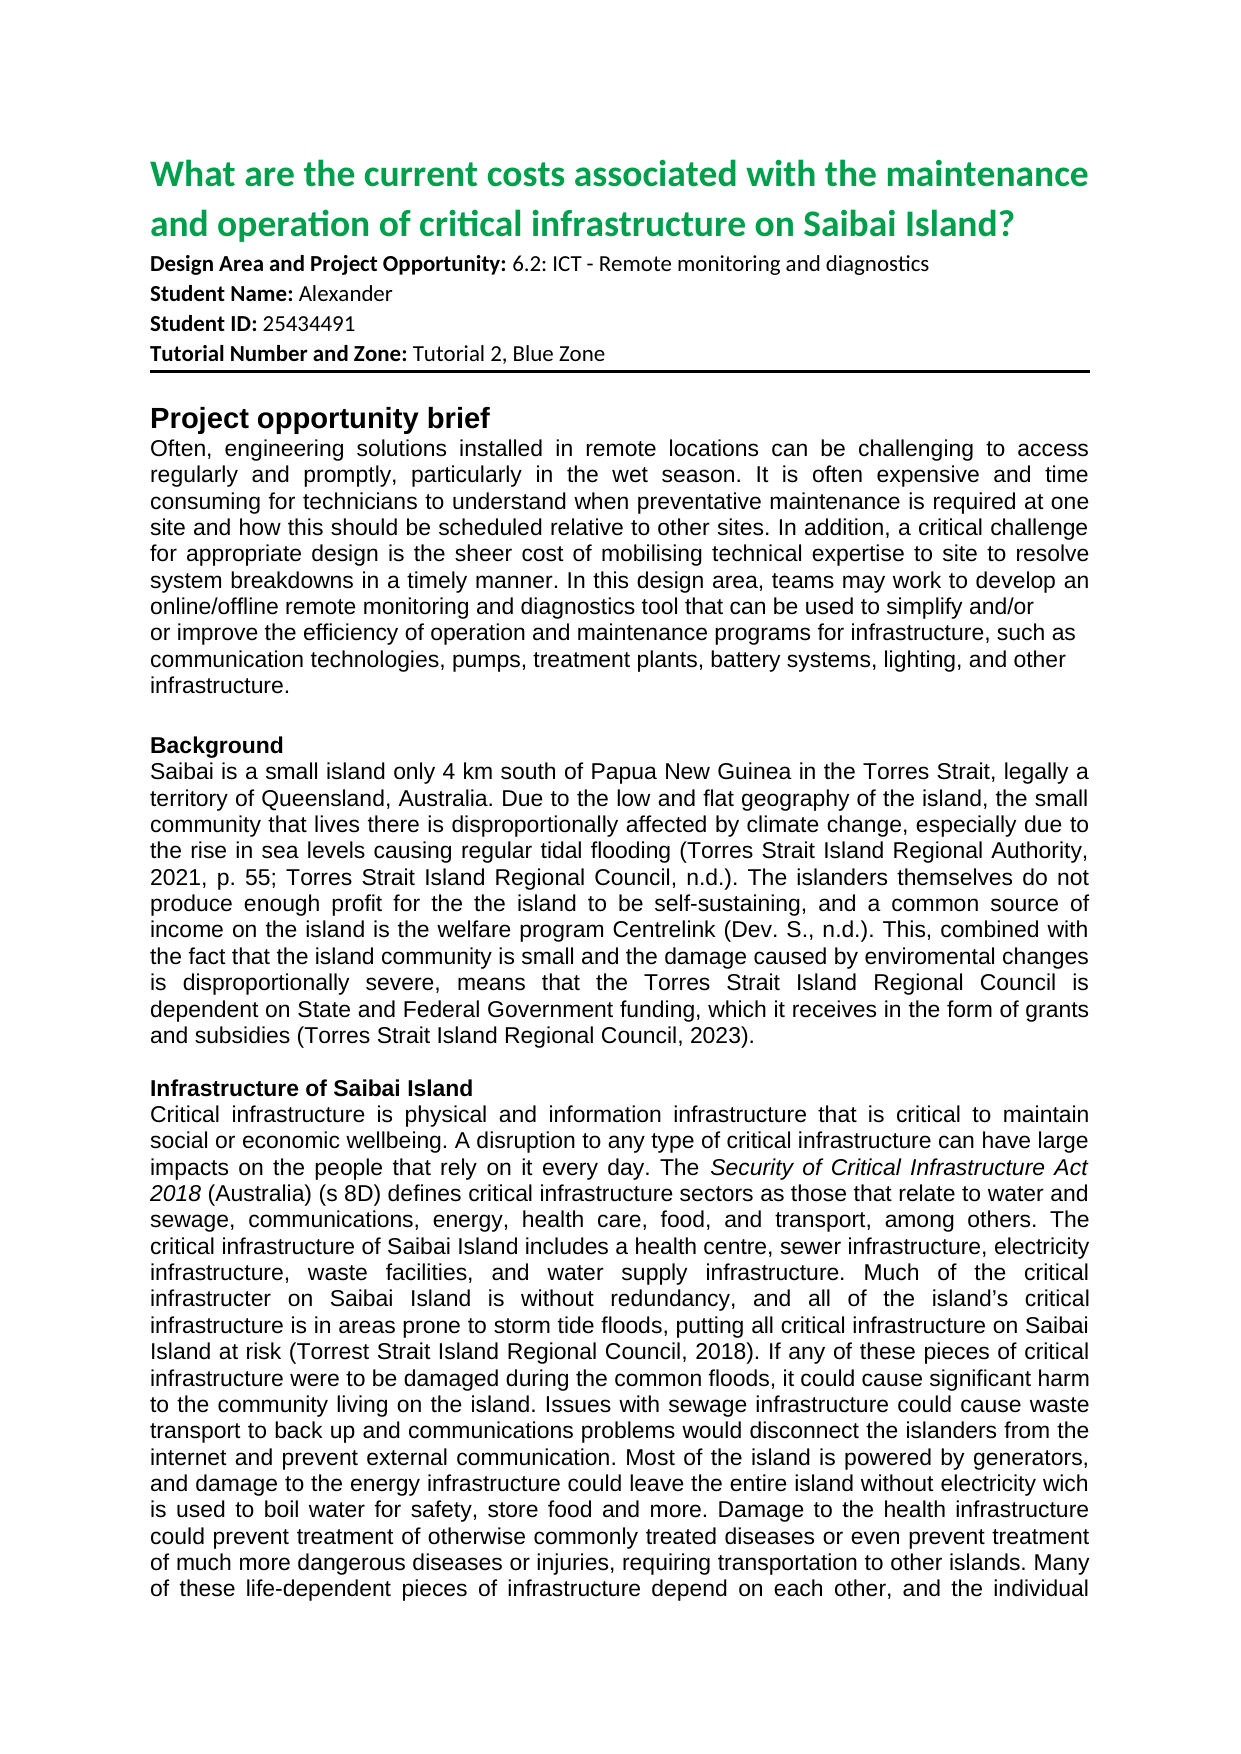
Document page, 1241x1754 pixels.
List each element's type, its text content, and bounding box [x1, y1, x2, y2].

subtitle Tutorial Number and Zone: Tutorial 2, Blue Zone [150, 339, 1090, 370]
text Critical infrastructure is physical and information infrastructure that is critical to maintain social or economic wellbeing. A disruption to any type of critical infrastructure can have large impacts on the people that rely on it every day. The Security of Critical Infrastructure Act 2018 (Australia) (s 8D) defines critical infrastructure sectors as those that relate to water and sewage, communications, energy, health care, food, and transport, among others. The critical infrastructure of Saibai Island includes a health centre, sewer infrastructure, electricity infrastructure, waste facilities, and water supply infrastructure. Much of the critical infrastructer on Saibai Island is without redundancy, and all of the island’s critical infrastructure is in areas prone to storm tide floods, putting all critical infrastructure on Saibai Island at risk (Torrest Strait Island Regional Council, 2018). If any of these pieces of critical infrastructure were to be damaged during the common floods, it could cause significant harm to the community living on the island. Issues with sewage infrastructure could cause waste transport to back up and communications problems would disconnect the islanders from the internet and prevent external communication. Most of the island is powered by generators, and damage to the energy infrastructure could leave the entire island without electricity wich is used to boil water for safety, store food and more. Damage to the health infrastructure could prevent treatment of otherwise commonly treated diseases or even prevent treatment of much more dangerous diseases or injuries, requiring transportation to other islands. Many of these life-dependent pieces of infrastructure depend on each other, and the individual [150, 1101, 1090, 1602]
subtitle Student Name: Alexander [150, 279, 1090, 307]
title What are the current costs associated with the maintenance and operation of critical infrastructure on Saibai Island? [150, 150, 1090, 245]
subtitle Background [150, 732, 1090, 758]
text Saibai is a small island only 4 km south of Papua New Guinea in the Torres Strait, legally a territory of Queensland, Australia. Due to the low and flat geography of the island, the small community that lives there is disproportionally affected by climate change, especially due to the rise in sea levels causing regular tidal flooding (Torres Strait Island Regional Authority, 2021, p. 55; Torres Strait Island Regional Council, n.d.). The islanders themselves do not produce enough profit for the the island to be self-sustaining, and a common source of income on the island is the welfare program Centrelink (Dev. S., n.d.). This, combined with the fact that the island community is small and the damage caused by enviromental changes is disproportionally severe, means that the Torres Strait Island Regional Council is dependent on State and Federal Government funding, which it receives in the form of grants and subsidies (Torres Strait Island Regional Council, 2023). [150, 758, 1090, 1048]
subtitle Infrastructure of Saibai Island [150, 1074, 1090, 1101]
subtitle Design Area and Project Opportunity: 6.2: ICT - Remote monitoring and diagnostics [150, 249, 1090, 277]
text or improve the efficiency of operation and maintenance programs for infrastructure, such as [150, 619, 1090, 646]
subtitle Project opportunity brief [150, 401, 1090, 435]
subtitle Student ID: 25434491 [150, 309, 1090, 337]
text Often, engineering solutions installed in remote locations can be challenging to access regularly and promptly, particularly in the wet season. It is often expensive and time consuming for technicians to understand when preventative maintenance is required at one site and how this should be scheduled relative to other sites. In addition, a critical challenge for appropriate design is the sheer cost of mobilising technical expertise to site to resolve system breakdowns in a timely manner. In this design area, teams may work to develop an online/offline remote monitoring and diagnostics tool that can be used to simplify and/or [150, 435, 1090, 619]
text infrastructure. [150, 672, 1090, 698]
text communication technologies, pumps, treatment plants, battery systems, lighting, and other [150, 646, 1090, 672]
